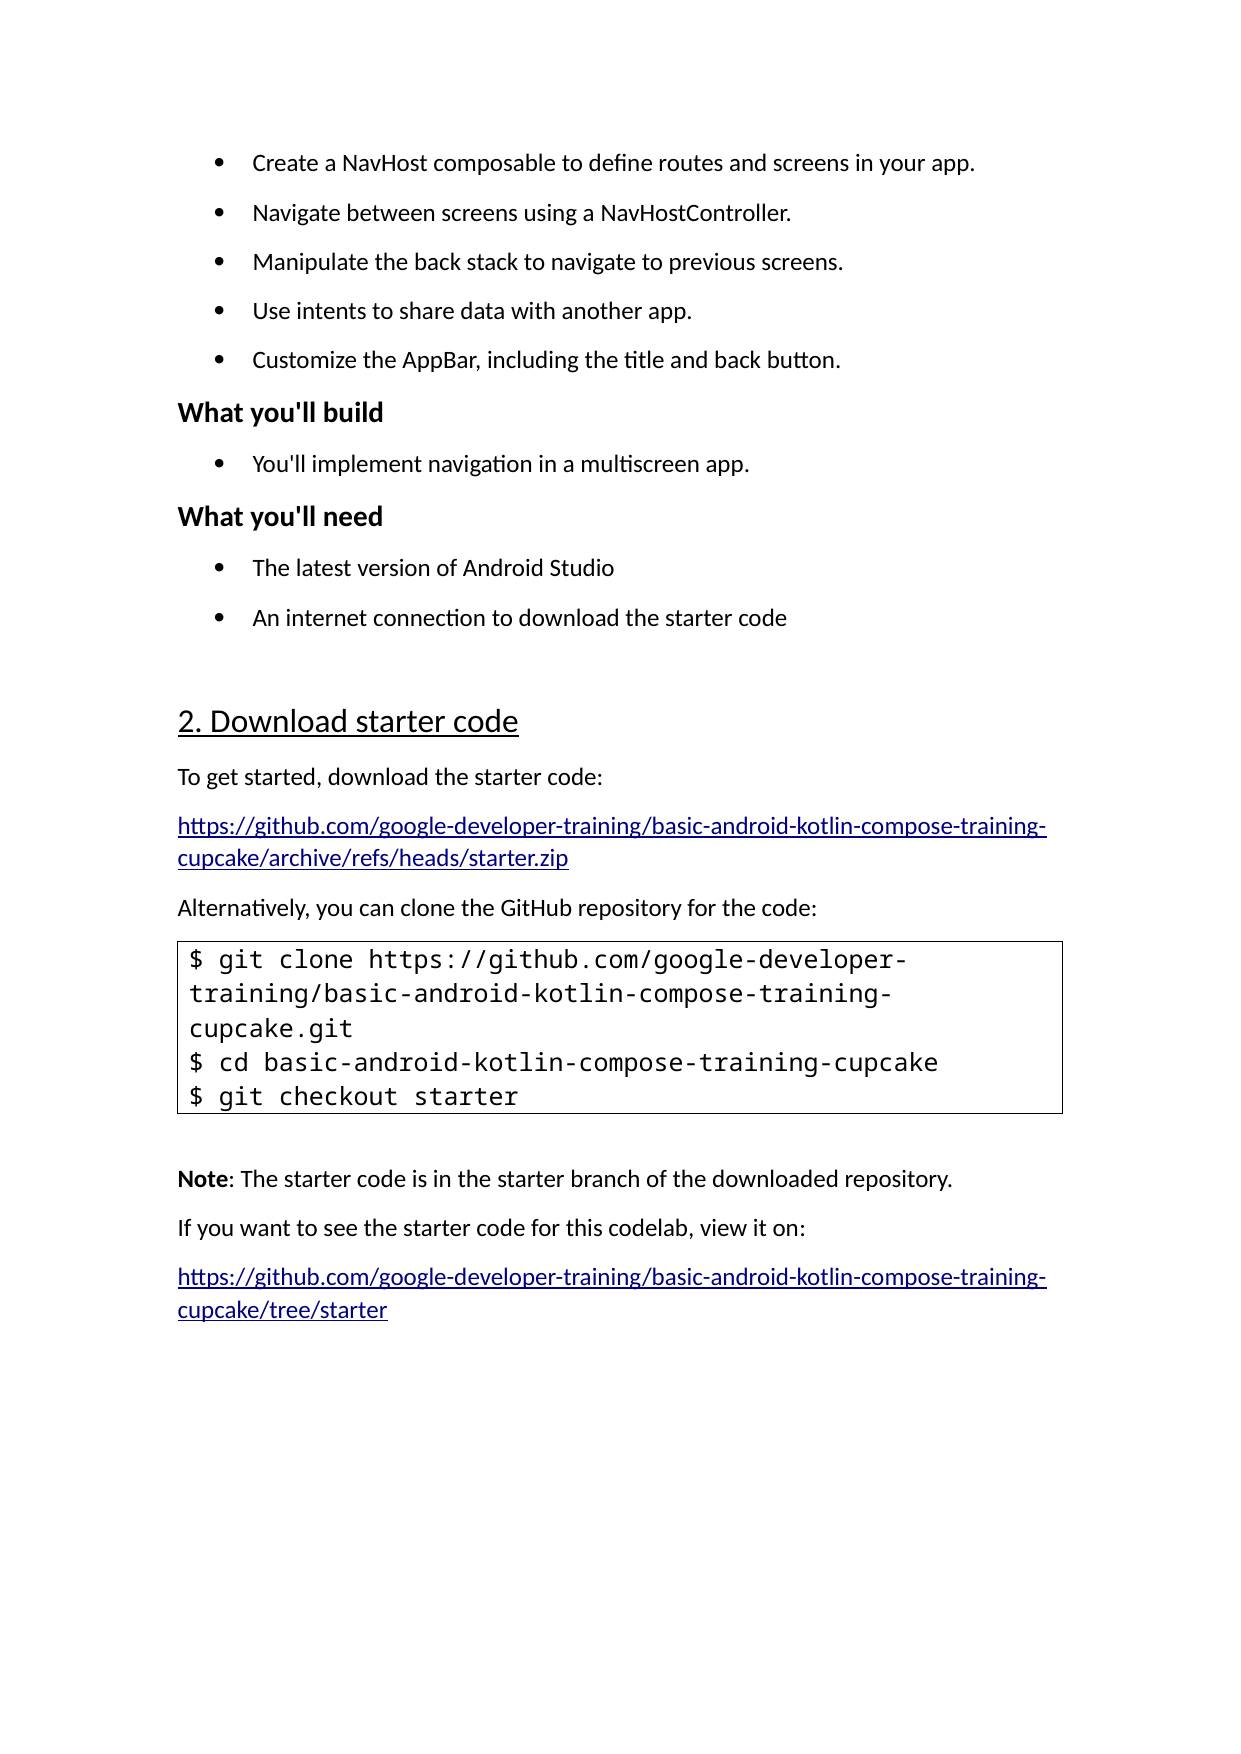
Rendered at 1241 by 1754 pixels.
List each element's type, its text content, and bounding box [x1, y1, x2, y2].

text https://github.com/google-developer-training/basic-android-kotlin-compose-training-cupcake/archive/refs/heads/starter.zip [177, 810, 1063, 873]
text What you'll build [177, 394, 1063, 429]
text Note: The starter code is in the starter branch of the downloaded repository. [177, 1163, 1063, 1193]
text What you'll need [177, 498, 1063, 533]
list Manipulate the back stack to navigate to previous screens. [215, 246, 1063, 277]
text Alternatively, you can clone the GitHub repository for the code: [177, 892, 1063, 922]
list Navigate between screens using a NavHostController. [215, 197, 1063, 227]
list An internet connection to download the starter code [215, 602, 1063, 632]
list The latest version of Android Studio [215, 553, 1063, 583]
list You'll implement navigation in a multiscreen app. [215, 449, 1063, 479]
list Customize the AppBar, including the title and back button. [215, 345, 1063, 375]
list Create a NavHost composable to define routes and screens in your app. [215, 148, 1063, 178]
list Use intents to share data with another app. [215, 295, 1063, 326]
table_header $ git clone https://github.com/google-developer-training/basic-android-kotlin-compose-training-cupcake.git $ cd basic-android-kotlin-compose-training-cupcake $ git checkout starter [178, 942, 1062, 1112]
text 2. Download starter code [177, 700, 1063, 741]
text To get started, download the starter code: [177, 761, 1063, 791]
text If you want to see the starter code for this codelab, view it on: [177, 1212, 1063, 1242]
text https://github.com/google-developer-training/basic-android-kotlin-compose-training-cupcake/tree/starter [177, 1261, 1063, 1324]
